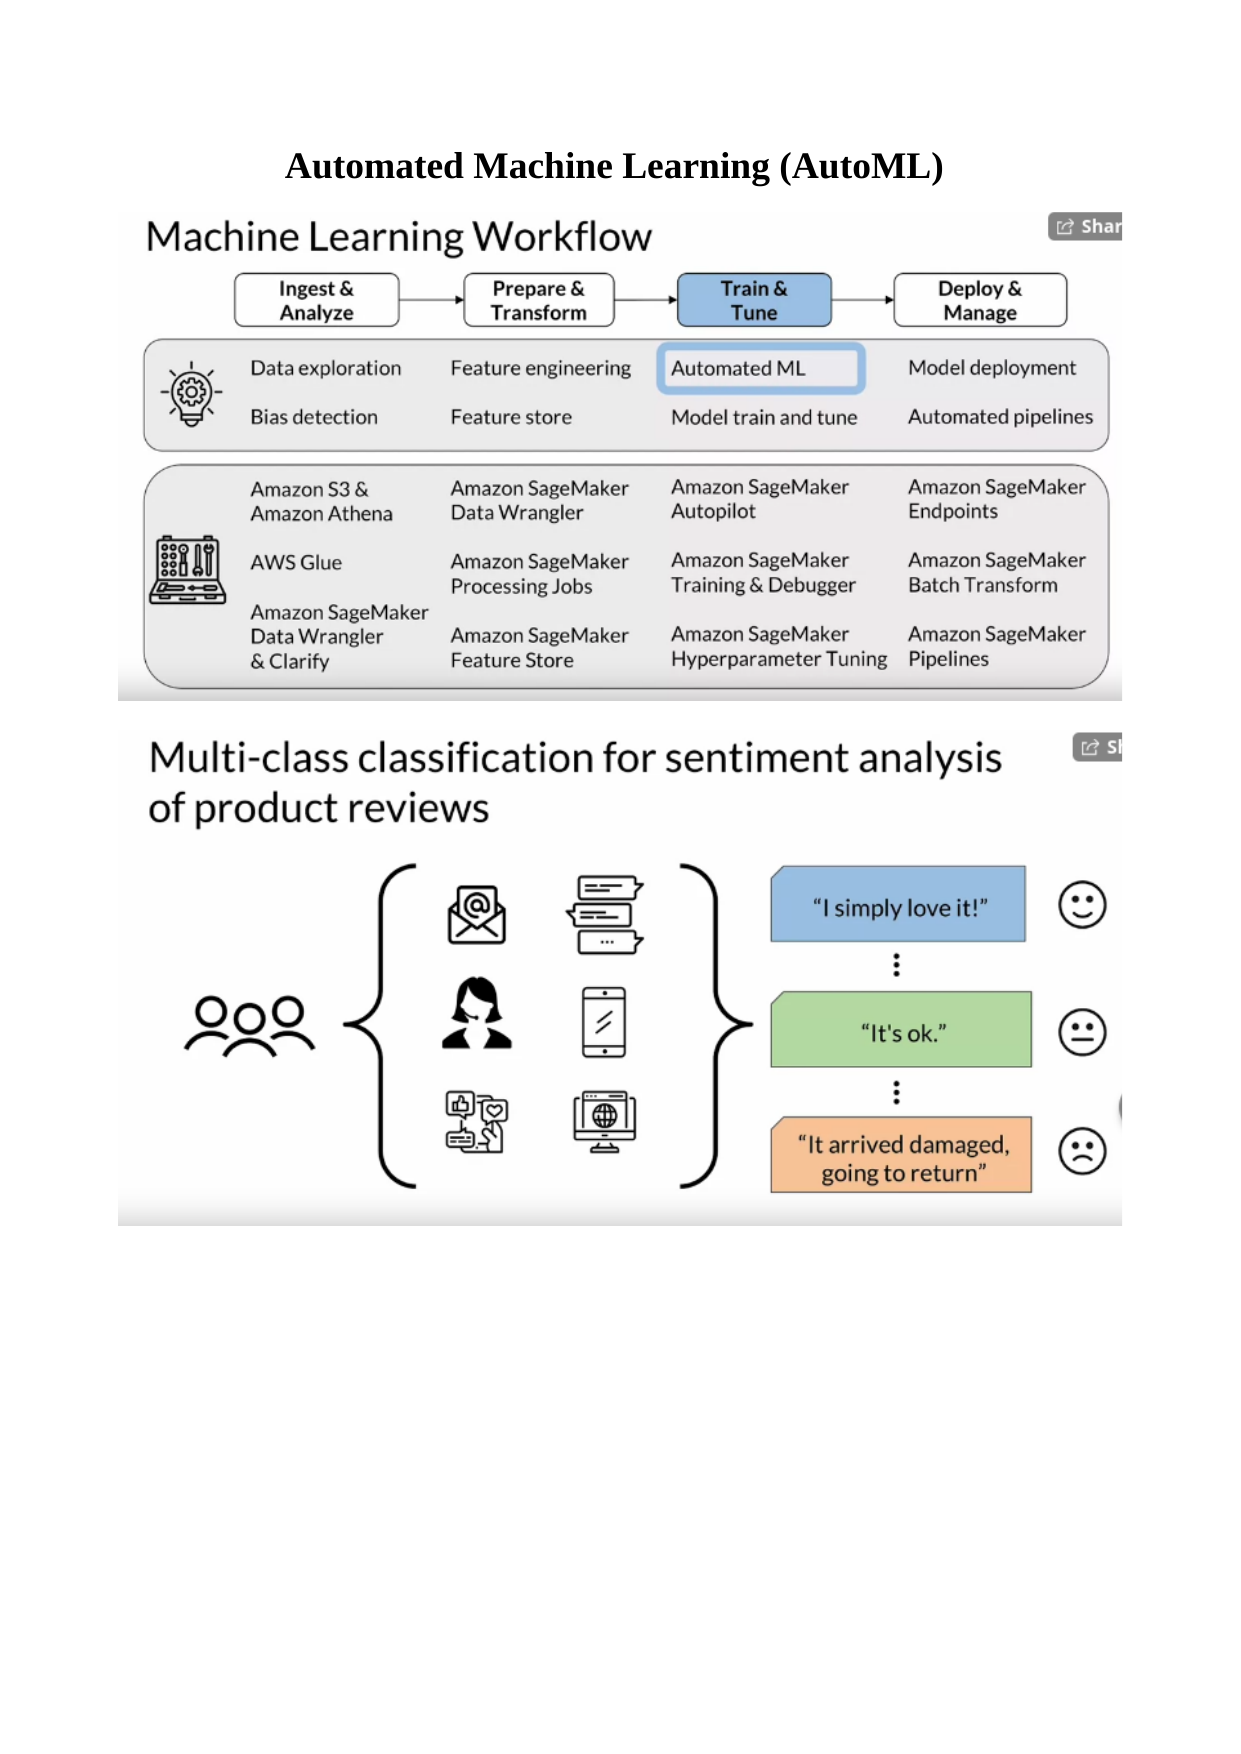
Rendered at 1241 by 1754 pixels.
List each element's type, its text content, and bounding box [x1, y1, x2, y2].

subtitle Automated Machine Learning (AutoML) [118, 143, 1122, 186]
picture [118, 730, 1123, 1226]
picture [118, 212, 1123, 701]
